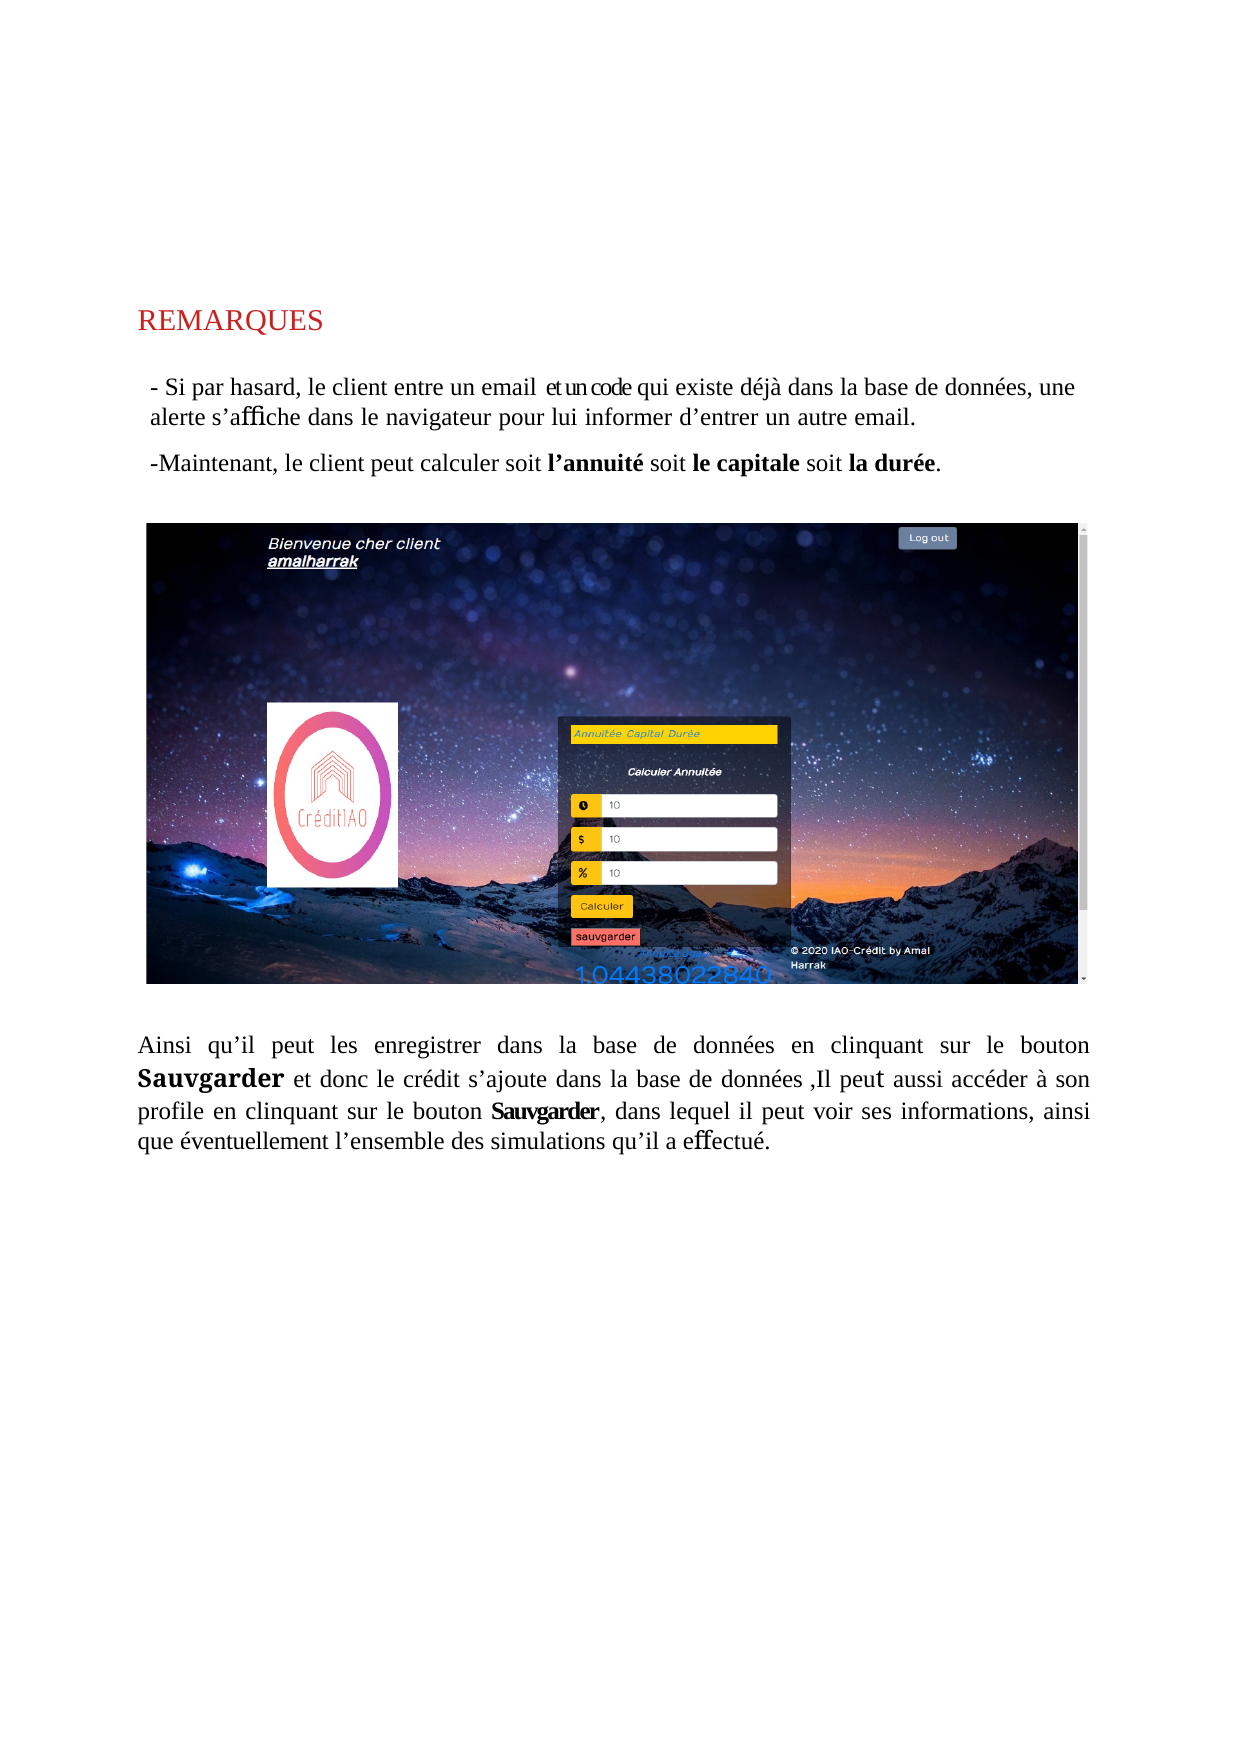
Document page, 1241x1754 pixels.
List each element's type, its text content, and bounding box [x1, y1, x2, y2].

text REMARQUES [137, 302, 1198, 337]
text - Si par hasard, le client entre un email et un code qui existe déjà dans la base de données, une alerte s’aﬃche dans le navigateur pour lui informer d’entrer un autre email. [150, 372, 1091, 431]
text -Maintenant, le client peut calculer soit l’annuité soit le capitale soit la durée. [150, 448, 1091, 476]
picture [146, 523, 1088, 984]
text Ainsi qu’il peut les enregistrer dans la base de données en clinquant sur le bouton Sauvgarder et donc le crédit s’ajoute dans la base de données ,Il peut aussi accéder à son profile en clinquant sur le bouton Sauvgarder, dans lequel il peut voir ses informations, ainsi que éventuellement l’ensemble des simulations qu’il a eﬀectué. [137, 1031, 1091, 1155]
